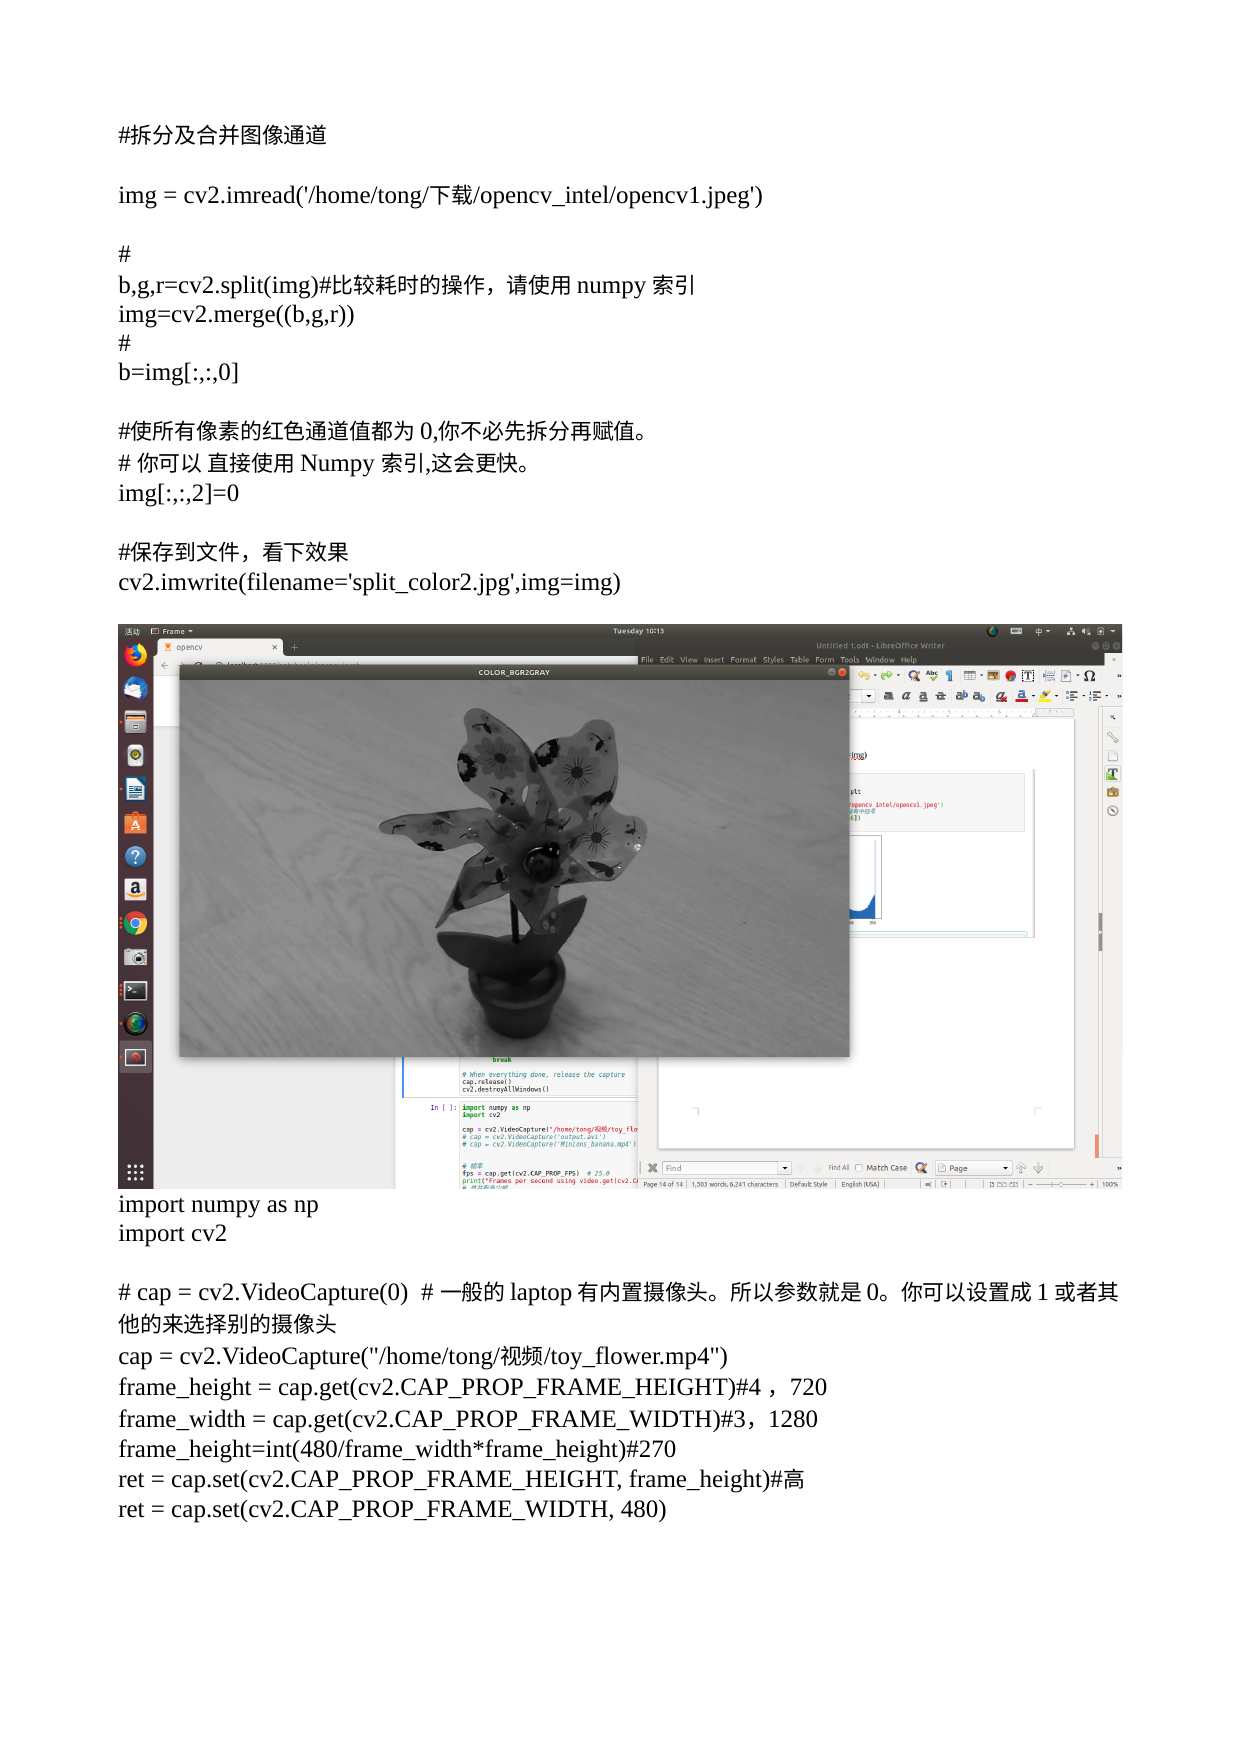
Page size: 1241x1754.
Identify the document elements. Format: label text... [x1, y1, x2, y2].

text frame_height = cap.get(cv2.CAP_PROP_FRAME_HEIGHT)#4 ，720 [118, 1370, 1122, 1402]
text b=img[:,:,0] [118, 357, 1122, 386]
text cv2.imwrite(filename='split_color2.jpg',img=img) [118, 567, 1122, 596]
text img=cv2.merge((b,g,r)) [118, 299, 1122, 328]
text # 你可以 直接使用 Numpy 索引,这会更快。 [118, 446, 1122, 478]
text b,g,r=cv2.split(img)#比较耗时的操作，请使用numpy 索引 [118, 268, 1122, 299]
text #使所有像素的红色通道值都为 0,你不必先拆分再赋值。 [118, 414, 1122, 446]
text # cap = cv2.VideoCapture(0) # 一般的laptop有内置摄像头。所以参数就是 0。你可以设置成1或者其他的来选择别的摄像头 [118, 1275, 1122, 1339]
text #保存到文件，看下效果 [118, 535, 1122, 567]
text frame_width = cap.get(cv2.CAP_PROP_FRAME_WIDTH)#3，1280 [118, 1402, 1122, 1434]
text frame_height=int(480/frame_width*frame_height)#270 [118, 1434, 1122, 1462]
text img[:,:,2]=0 [118, 478, 1122, 506]
text cap = cv2.VideoCapture("/home/tong/视频/toy_flower.mp4") [118, 1339, 1122, 1370]
text img = cv2.imread('/home/tong/下载/opencv_intel/opencv1.jpeg') [118, 178, 1122, 210]
text import numpy as np [118, 1189, 1122, 1218]
picture [118, 624, 1123, 1189]
text ret = cap.set(cv2.CAP_PROP_FRAME_HEIGHT, frame_height)#高 [118, 1462, 1122, 1494]
text ret = cap.set(cv2.CAP_PROP_FRAME_WIDTH, 480) [118, 1494, 1122, 1523]
text # [118, 239, 1122, 268]
text # [118, 328, 1122, 357]
text #拆分及合并图像通道 [118, 118, 1122, 150]
text import cv2 [118, 1218, 1122, 1247]
